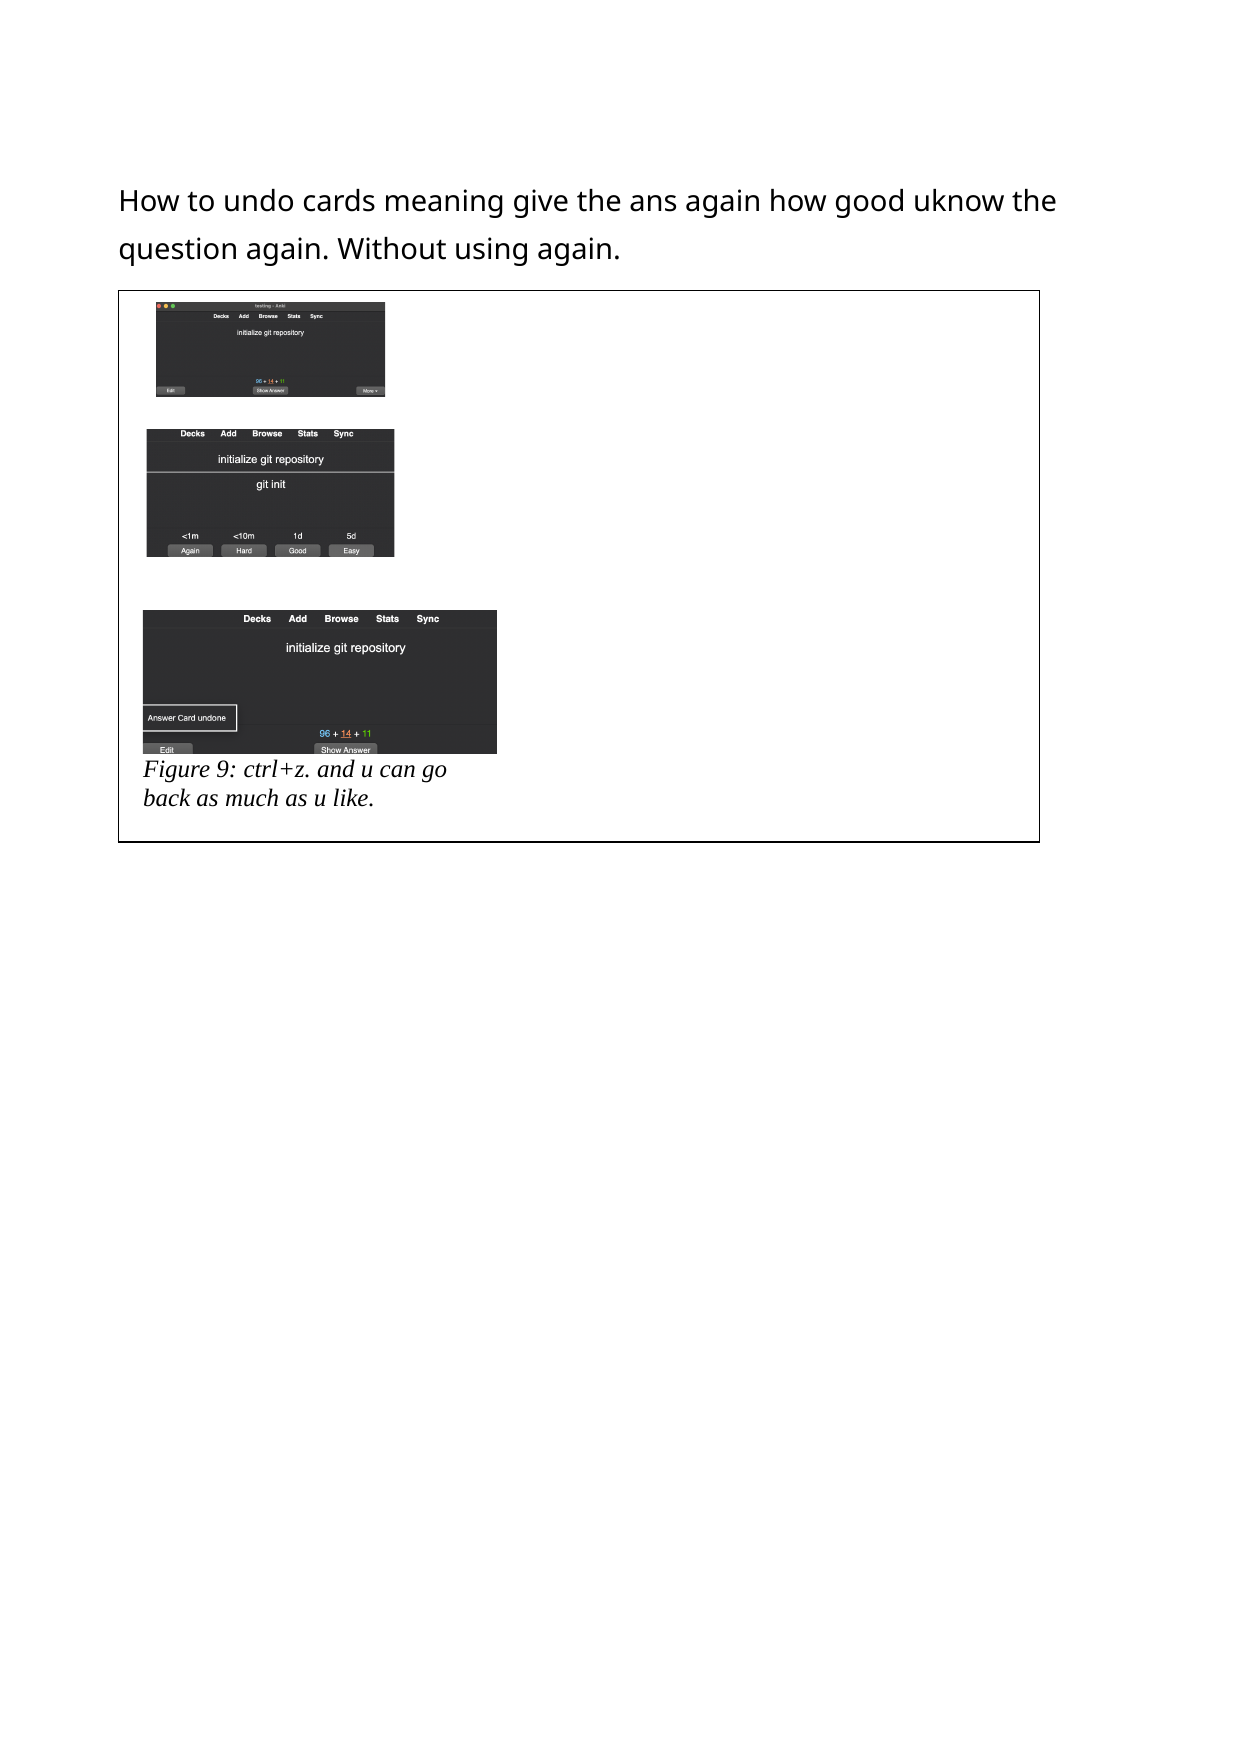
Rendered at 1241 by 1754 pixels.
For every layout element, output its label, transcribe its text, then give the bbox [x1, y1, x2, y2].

table_cell [119, 592, 1039, 841]
picture [156, 302, 386, 397]
table_header [119, 291, 1039, 422]
text How to undo cards meaning give the ans again how good uknow the question again. Without using again. [118, 180, 1122, 268]
picture [142, 610, 497, 754]
picture [146, 429, 395, 557]
table_cell [119, 422, 1039, 592]
